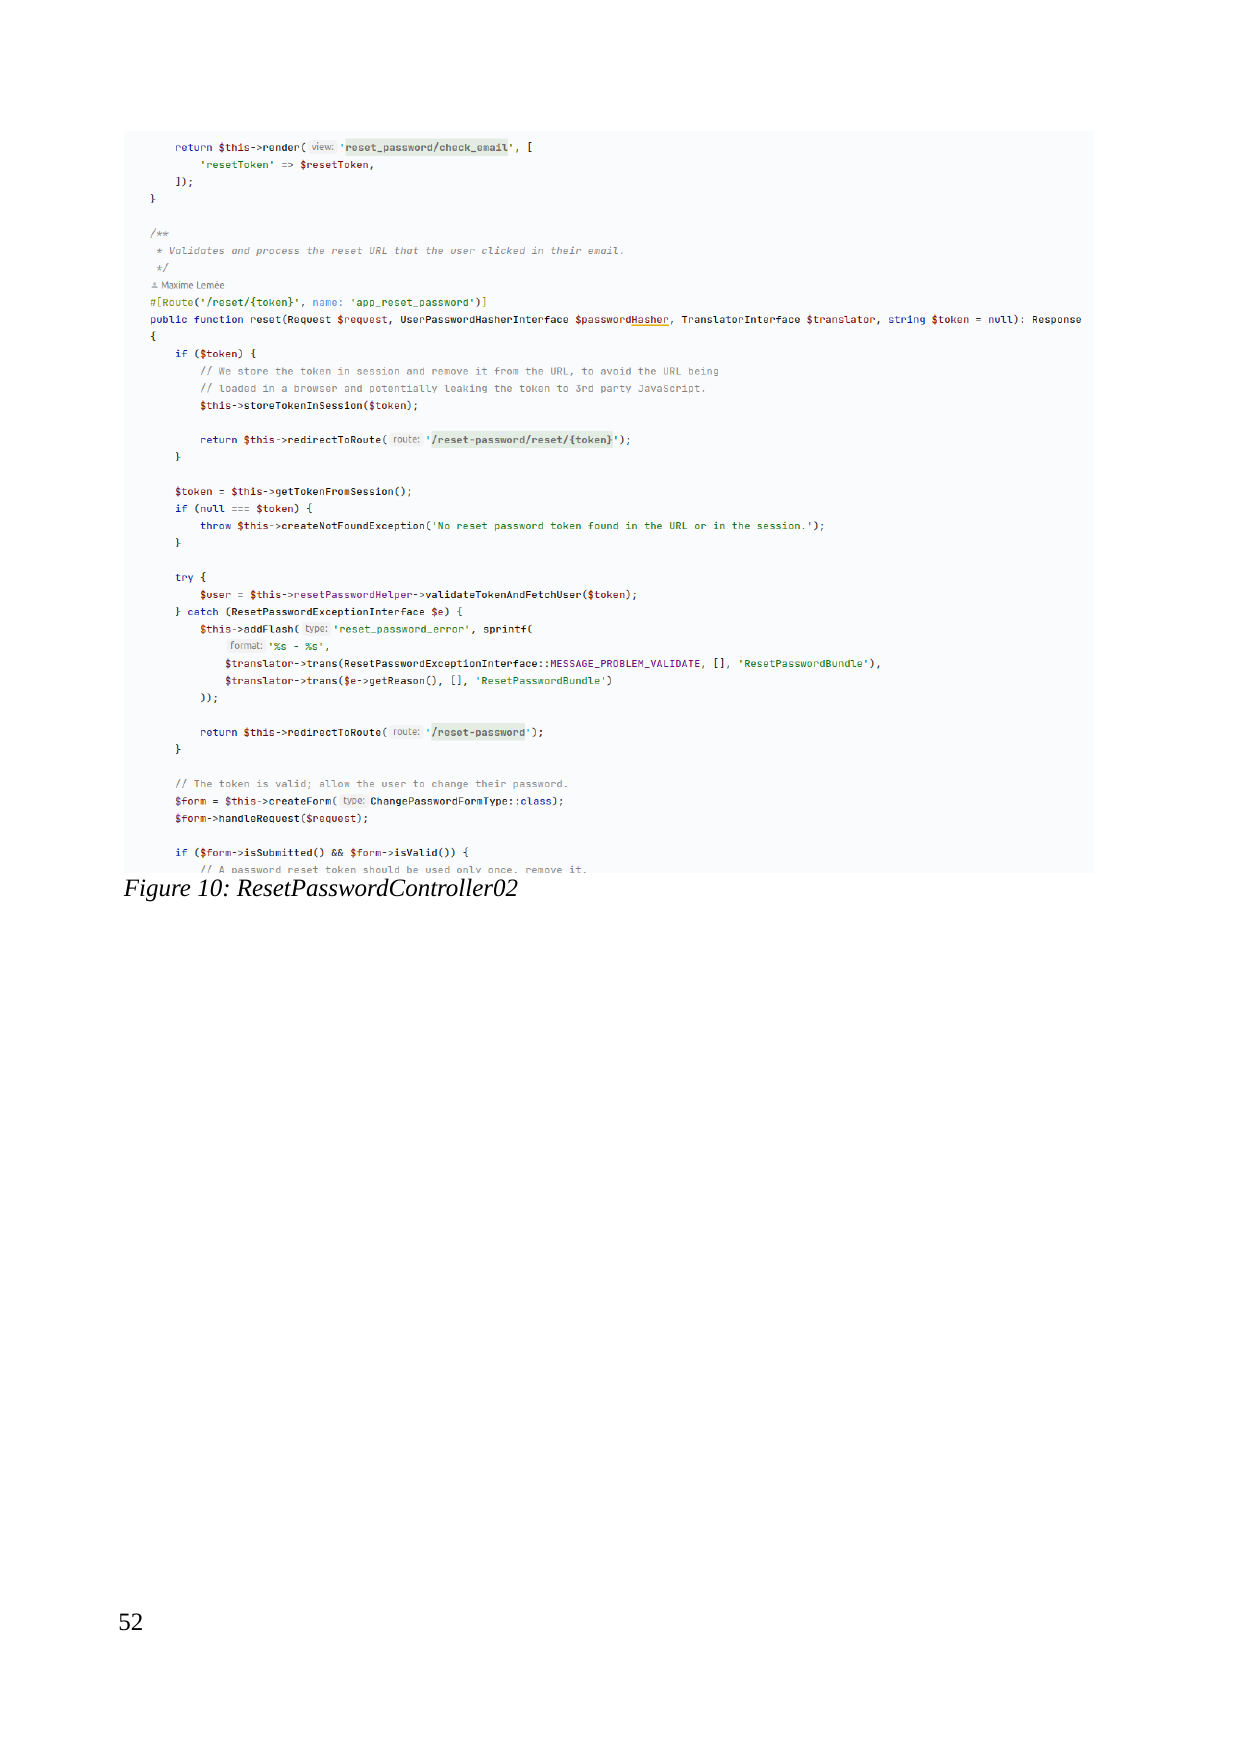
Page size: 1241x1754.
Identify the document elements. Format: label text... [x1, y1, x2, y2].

picture [123, 131, 1094, 873]
text Figure 10: ResetPasswordController02 [124, 873, 1094, 901]
